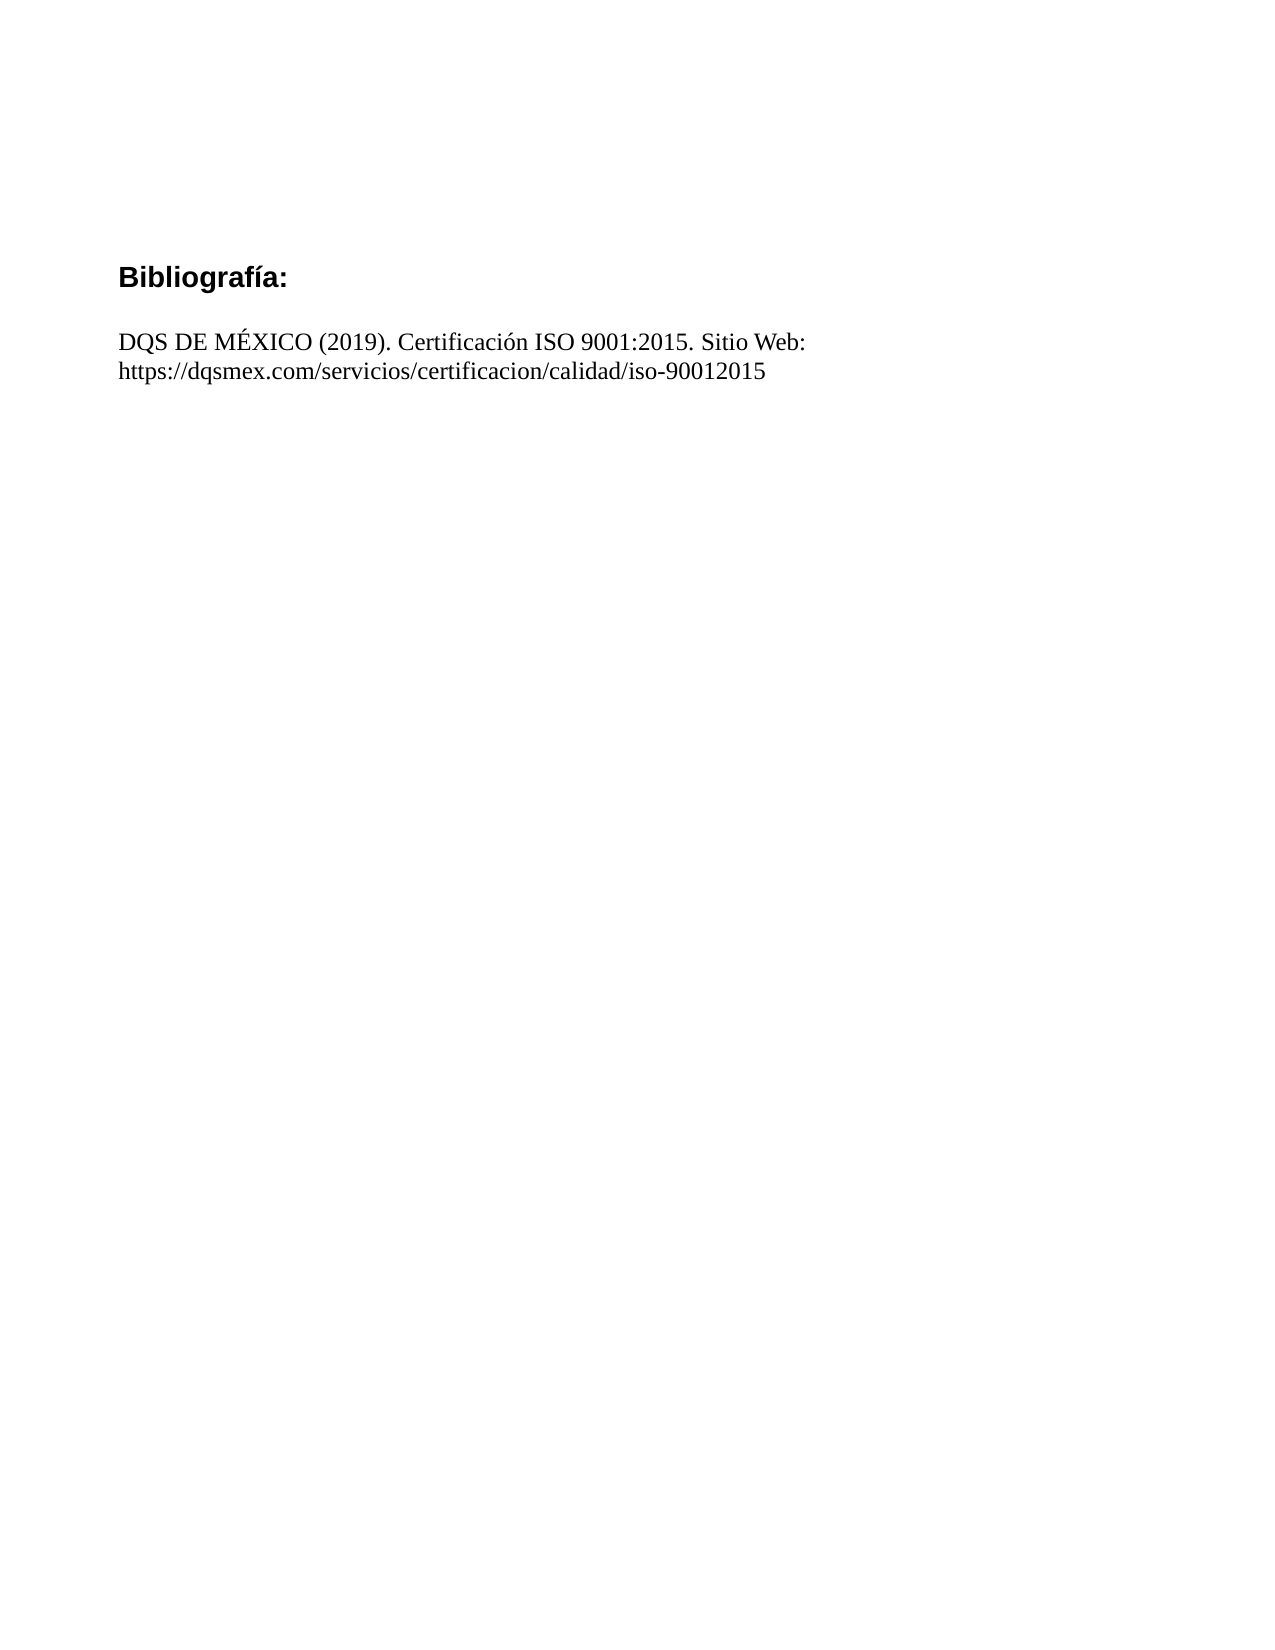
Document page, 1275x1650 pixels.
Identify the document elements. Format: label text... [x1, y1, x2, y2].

text Bibliografía: [118, 260, 1205, 294]
text DQS DE MÉXICO (2019). Certificación ISO 9001:2015. Sitio Web: https://dqsmex.com/servicios/certificacion/calidad/iso-90012015 [118, 327, 1205, 385]
